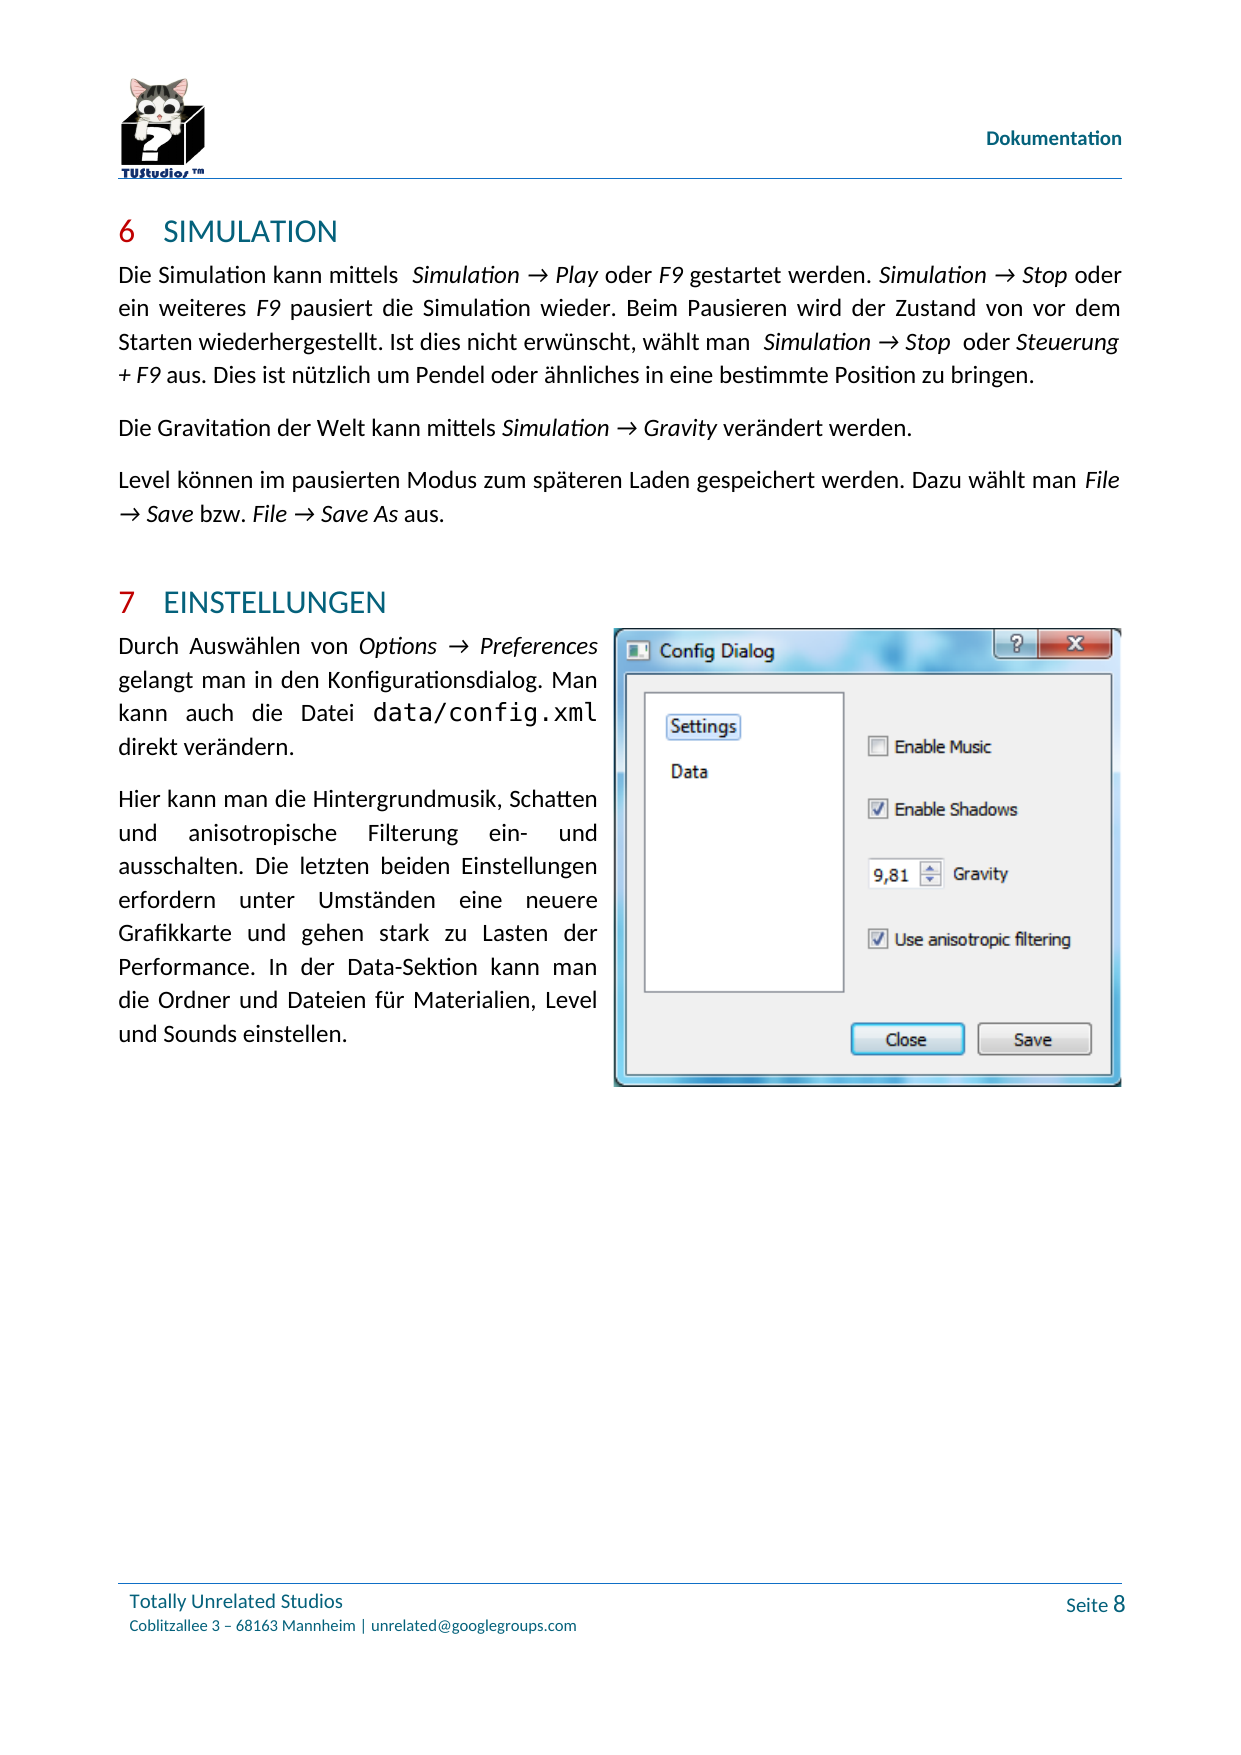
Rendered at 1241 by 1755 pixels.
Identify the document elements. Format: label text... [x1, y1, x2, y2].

text Die Simulation kann mittels Simulation → Play oder F9 gestartet werden. Simulation → Stop oder ein weiteres F9 pausiert die Simulation wieder. Beim Pausieren wird der Zustand von vor dem Starten wiederhergestellt. Ist dies nicht erwünscht, wählt man Simulation → Stop oder Steuerung + F9 aus. Dies ist nützlich um Pendel oder ähnliches in eine bestimmte Position zu bringen. [118, 259, 1122, 390]
subtitle Simulation [118, 210, 1122, 251]
picture [439, 1620, 450, 1633]
picture [118, 73, 207, 179]
subtitle Einstellungen [118, 581, 1122, 622]
text Durch Auswählen von Options → Preferences gelangt man in den Konfigurationsdialog. Man kann auch die Datei data/config.xml direkt verändern. [118, 630, 613, 761]
picture [613, 628, 1122, 1087]
picture [282, 1620, 286, 1631]
picture [245, 1620, 252, 1630]
text Level können im pausierten Modus zum späteren Laden gespeichert werden. Dazu wählt man File → Save bzw. File → Save As aus. [118, 464, 1122, 528]
text Hier kann man die Hintergrundmusik, Schatten und anisotropische Filterung ein- und ausschalten. Die letzten beiden Einstellungen erfordern unter Umständen eine neuere Grafikkarte und gehen stark zu Lasten der Performance. In der Data-Sektion kann man die Ordner und Dateien für Materialien, Level und Sounds einstellen. [118, 783, 613, 1048]
text Die Gravitation der Welt kann mittels Simulation → Gravity verändert werden. [118, 412, 1122, 442]
